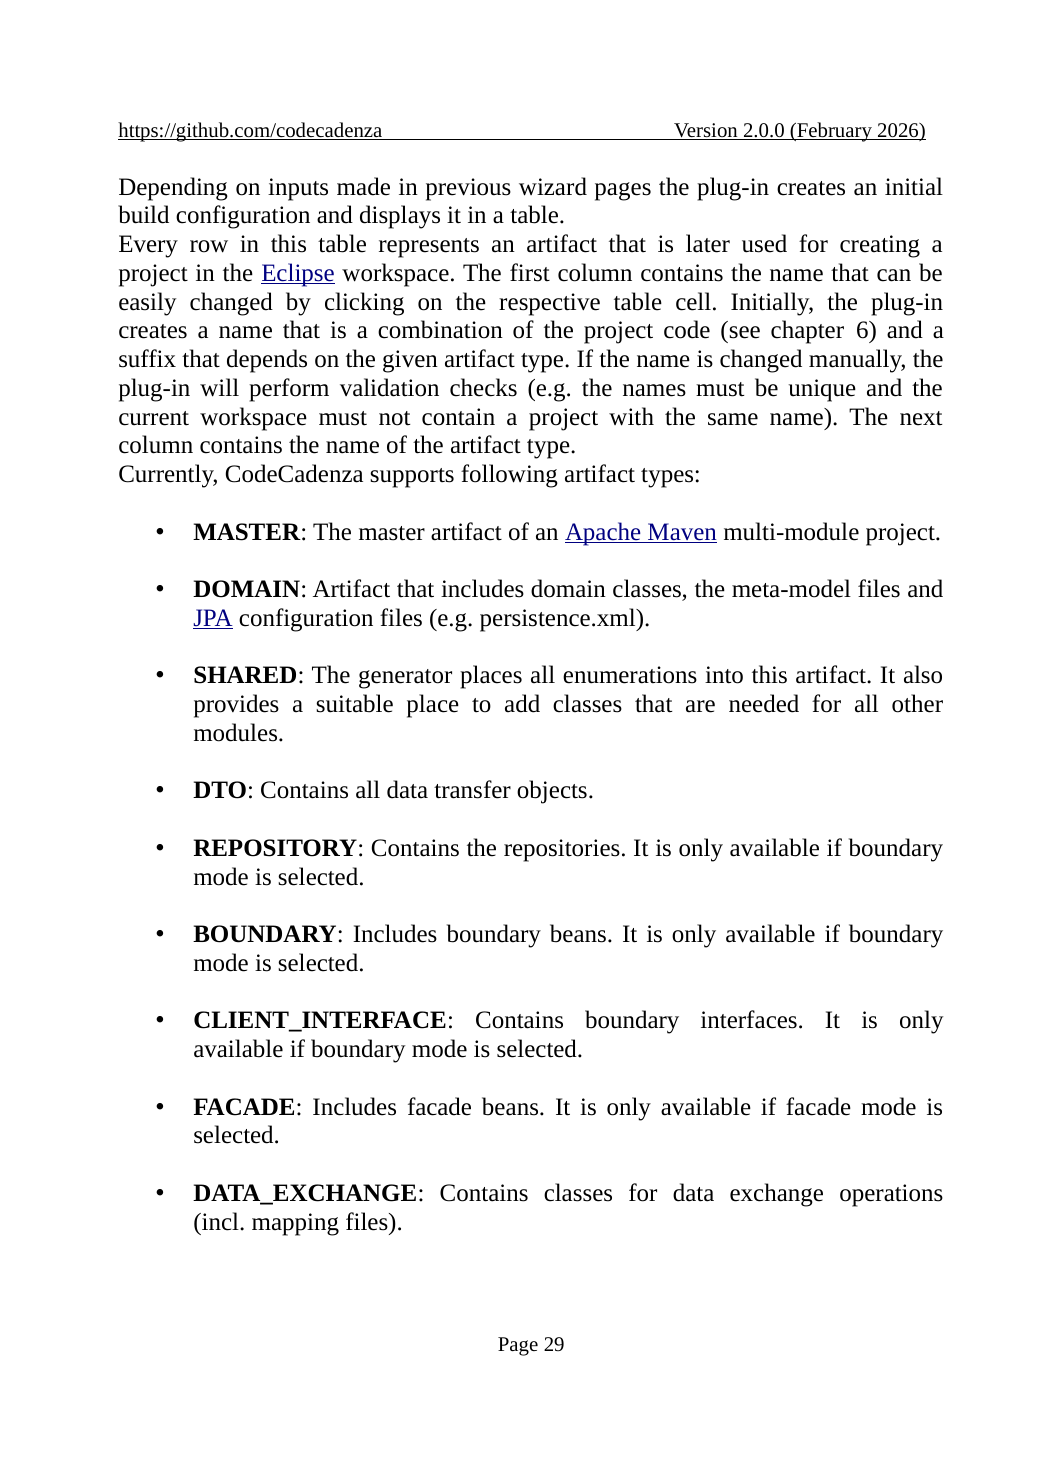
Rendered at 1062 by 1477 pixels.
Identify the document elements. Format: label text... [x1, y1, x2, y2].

list DTO: Contains all data transfer objects. [156, 775, 944, 804]
list BOUNDARY: Includes boundary beans. It is only available if boundary mode is selected. [156, 919, 944, 977]
list CLIENT_INTERFACE: Contains boundary interfaces. It is only available if boundary mode is selected. [156, 1005, 944, 1063]
list FACADE: Includes facade beans. It is only available if facade mode is selected. [156, 1092, 944, 1149]
list DOMAIN: Artifact that includes domain classes, the meta-model files and JPA configuration files (e.g. persistence.xml). [156, 574, 944, 632]
text Every row in this table represents an artifact that is later used for creating a project in the Eclipse workspace. The first column contains the name that can be easily changed by clicking on the respective table cell. Initially, the plug-in creates a name that is a combination of the project code (see chapter 6) and a suffix that depends on the given artifact type. If the name is changed manually, the plug-in will perform validation checks (e.g. the names must be unique and the current workspace must not contain a project with the same name). The next column contains the name of the artifact type. [118, 229, 944, 459]
list SHARED: The generator places all enumerations into this artifact. It also provides a suitable place to add classes that are needed for all other modules. [156, 660, 944, 747]
list MASTER: The master artifact of an Apache Maven multi-module project. [156, 517, 944, 545]
list DATA_EXCHANGE: Contains classes for data exchange operations (incl. mapping files). [156, 1178, 944, 1235]
text Currently, CodeCadenza supports following artifact types: [118, 459, 944, 488]
text Depending on inputs made in previous wizard pages the plug-in creates an initial build configuration and displays it in a table. [118, 172, 944, 229]
list REPOSITORY: Contains the repositories. It is only available if boundary mode is selected. [156, 833, 944, 890]
